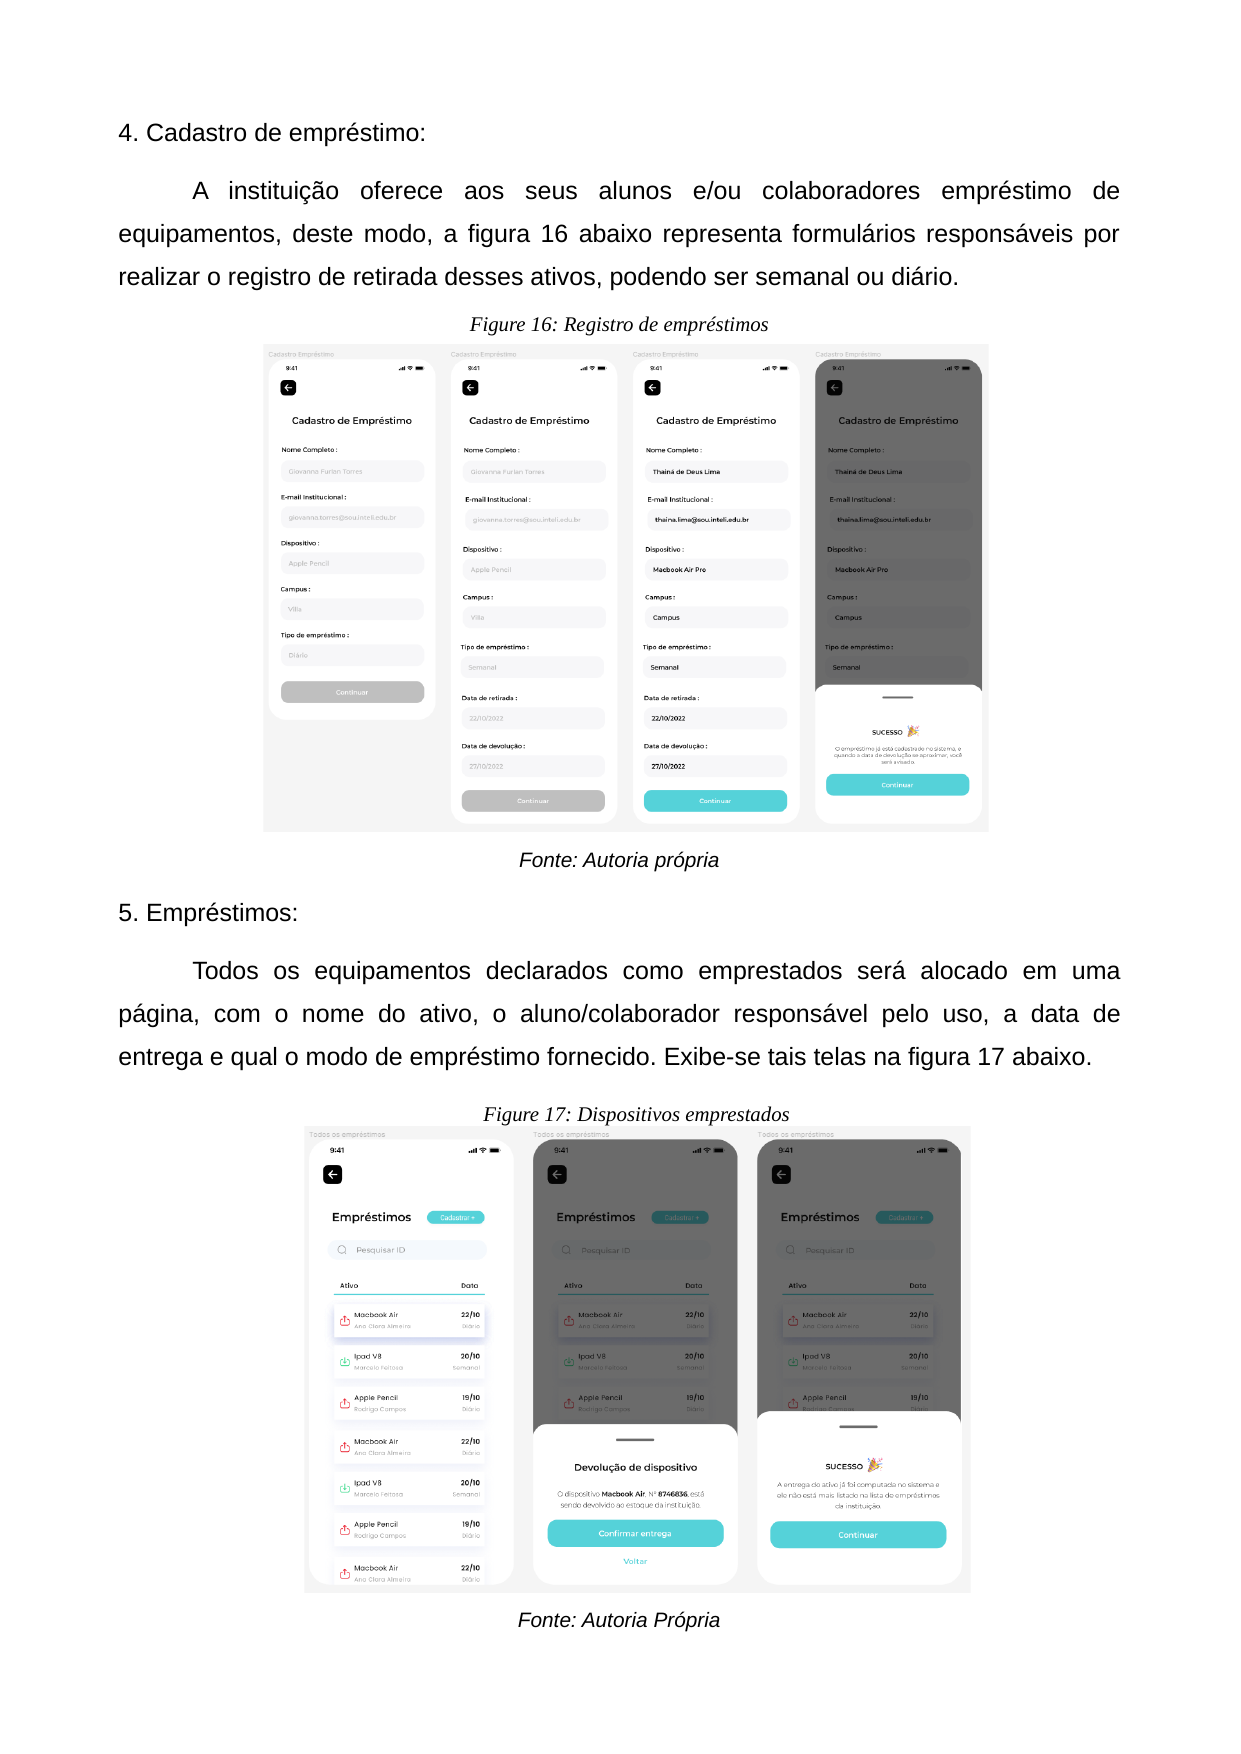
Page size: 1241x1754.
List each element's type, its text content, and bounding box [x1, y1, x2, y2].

text 5. Empréstimos: [118, 898, 1122, 927]
text Todos os equipamentos declarados como emprestados será alocado em uma página, com o nome do ativo, o aluno/colaborador responsável pelo uso, a data de entrega e qual o modo de empréstimo fornecido. Exibe-se tais telas na figura 17 abaixo. [118, 956, 1122, 1071]
text [208, 299, 1032, 312]
picture [304, 1126, 971, 1593]
text Fonte: Autoria própria [118, 320, 1122, 871]
text Figure 16: Registro de empréstimos [208, 312, 1032, 336]
text Figure 17: Dispositivos emprestados [297, 1102, 977, 1126]
text [297, 1089, 977, 1102]
text A instituição oferece aos seus alunos e/ou colaboradores empréstimo de equipamentos, deste modo, a figura 16 abaixo representa formulários responsáveis por realizar o registro de retirada desses ativos, podendo ser semanal ou diário. [118, 176, 1122, 291]
text 4. Cadastro de empréstimo: [118, 118, 1122, 147]
picture [263, 344, 989, 832]
text Fonte: Autoria Própria [118, 1099, 1122, 1632]
text [297, 1126, 977, 1596]
